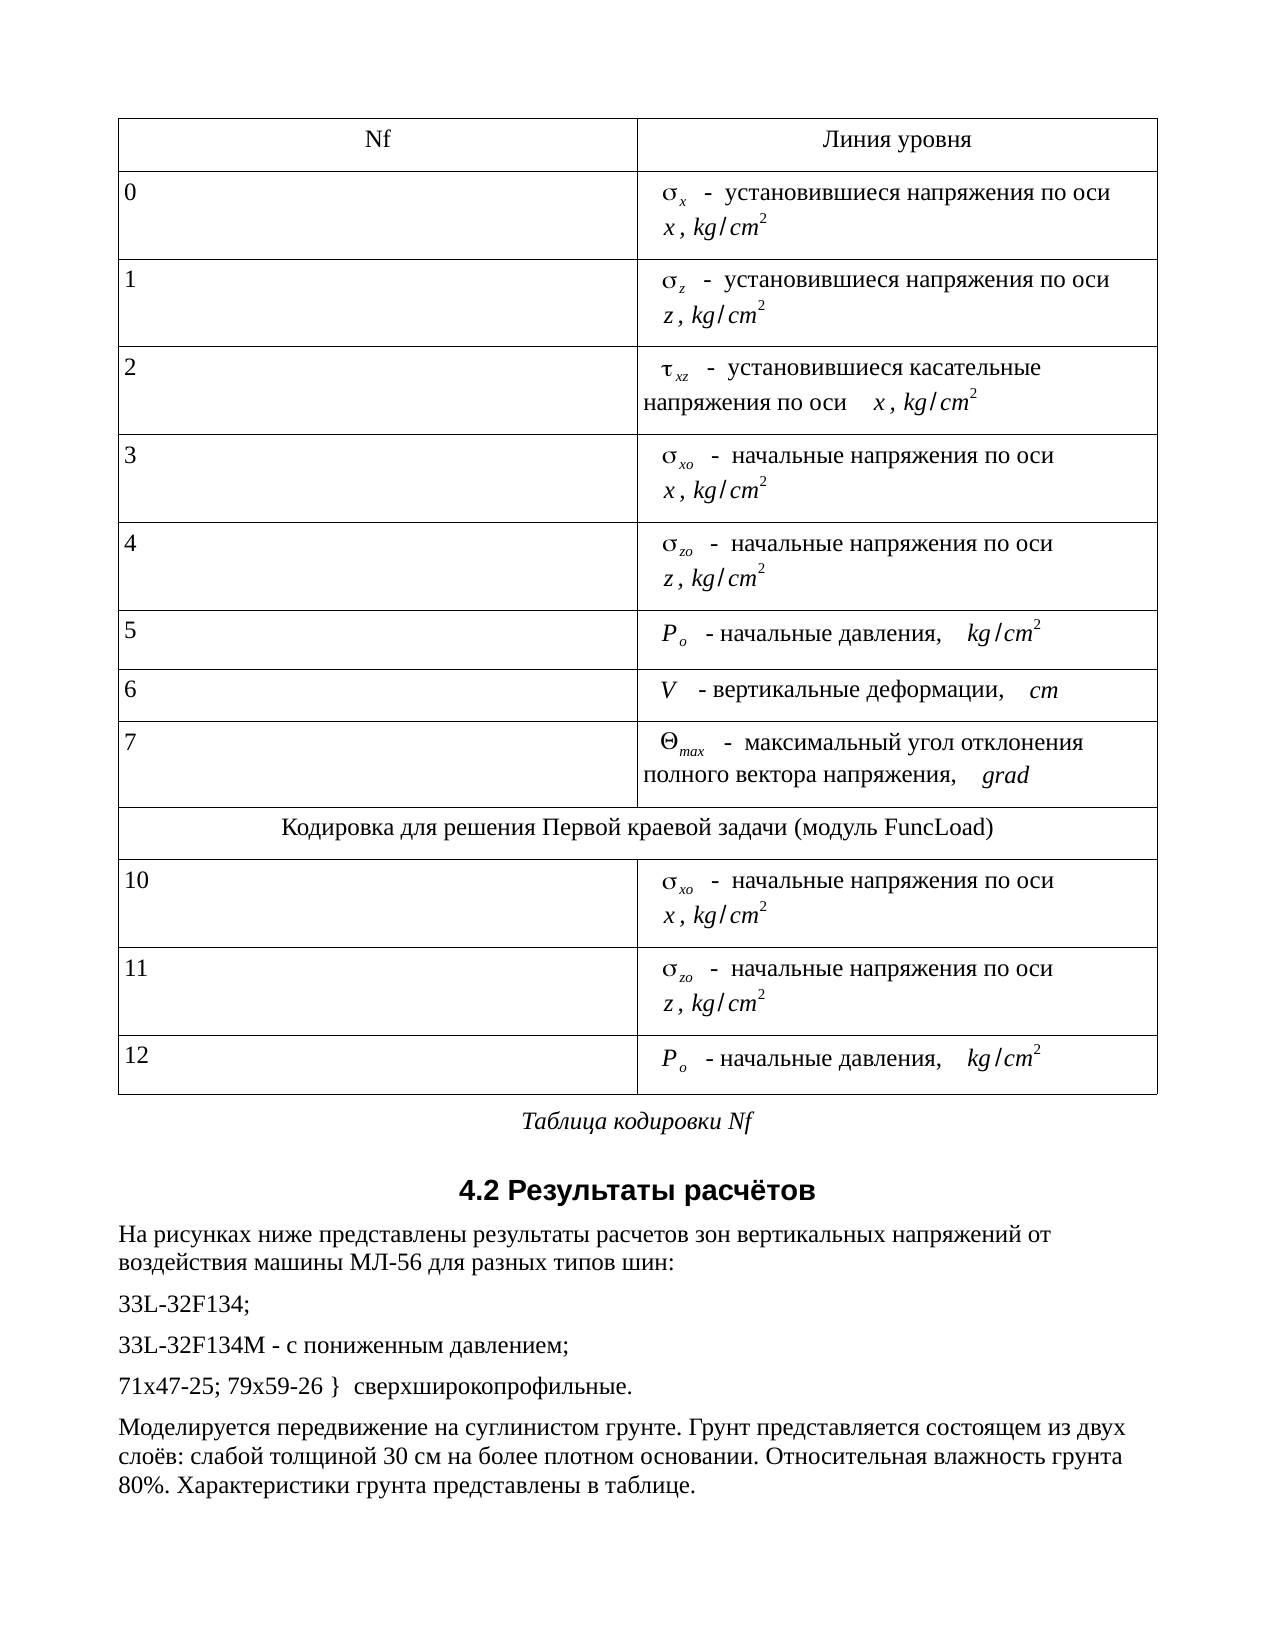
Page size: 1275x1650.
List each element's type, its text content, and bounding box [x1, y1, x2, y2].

table_cell - начальные напряжения по оси [638, 523, 1157, 609]
table_cell - установившиеся касательные напряжения по оси [638, 347, 1157, 434]
table_cell - начальные напряжения по оси [638, 860, 1157, 947]
table_cell 11 [119, 948, 637, 1035]
table_cell Кодировка для решения Первой краевой задачи (модуль FuncLoad) [119, 808, 1157, 859]
table_cell - начальные напряжения по оси [638, 948, 1157, 1035]
table_cell 1 [119, 260, 637, 346]
table_cell 5 [119, 611, 637, 668]
text На рисунках ниже представлены результаты расчетов зон вертикальных напряжений от воздействия машины МЛ-56 для разных типов шин: [118, 1219, 1157, 1276]
table_cell 10 [119, 860, 637, 947]
text 33L-32F134; [118, 1289, 1157, 1317]
table_cell 4 [119, 523, 637, 609]
table_cell 7 [119, 722, 637, 807]
table_cell - начальные давления, [638, 611, 1157, 668]
table_cell 2 [119, 347, 637, 434]
table_cell 12 [119, 1036, 637, 1094]
table_cell - начальные напряжения по оси [638, 435, 1157, 522]
table_header Nf [119, 119, 637, 171]
table_cell - максимальный угол отклонения полного вектора напряжения, [638, 722, 1157, 807]
text 33L-32F134M - с пониженным давлением; [118, 1330, 1157, 1359]
table_cell - вертикальные деформации, [638, 670, 1157, 721]
table_cell 0 [119, 172, 637, 259]
text 71x47-25; 79x59-26 } сверхширокопрофильные. [118, 1371, 1157, 1400]
table_cell - начальные давления, [638, 1036, 1157, 1094]
table_cell 3 [119, 435, 637, 522]
table_header Линия уровня [638, 119, 1157, 171]
text Моделируется передвижение на суглинистом грунте. Грунт представляется состоящем из двух слоёв: слабой толщиной 30 см на более плотном основании. Относительная влажность грунта 80%. Характеристики грунта представлены в таблице. [118, 1412, 1157, 1499]
table_cell - установившиеся напряжения по оси [638, 172, 1157, 259]
table_cell - установившиеся напряжения по оси [638, 260, 1157, 346]
table_cell 6 [119, 670, 637, 721]
text Таблица кодировки Nf [118, 1106, 1157, 1135]
subtitle 4.2 Результаты расчётов [118, 1173, 1157, 1206]
